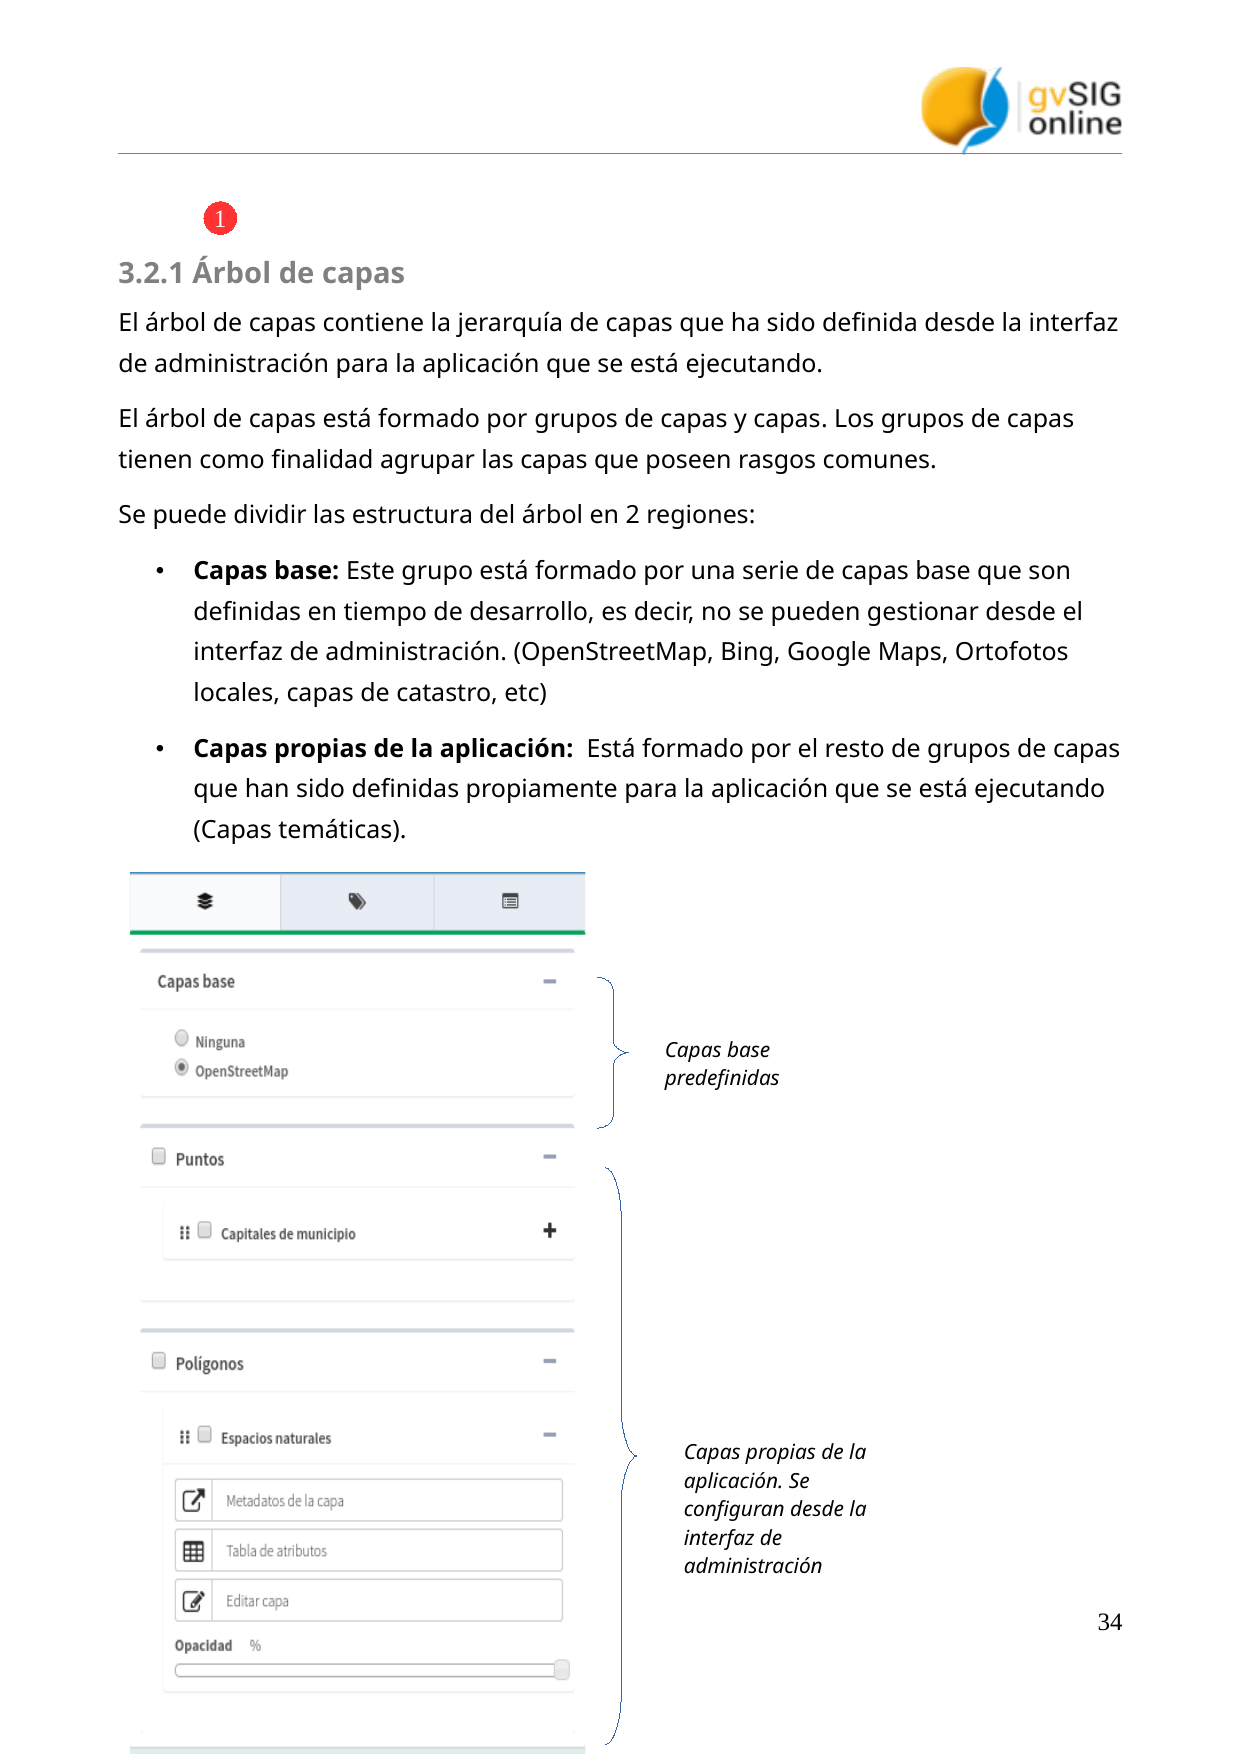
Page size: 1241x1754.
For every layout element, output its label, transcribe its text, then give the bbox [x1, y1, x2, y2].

subtitle 3.2.1 Árbol de capas [118, 252, 1122, 292]
text Se puede dividir las estructura del árbol en 2 regiones: [118, 497, 1122, 531]
list Capas base: Este grupo está formado por una serie de capas base que son definidas en tiempo de desarrollo, es decir, no se pueden gestionar desde el interfaz de administración. (OpenStreetMap, Bing, Google Maps, Ortofotos locales, capas de catastro, etc) [156, 552, 1122, 709]
text El árbol de capas contiene la jerarquía de capas que ha sido definida desde la interfaz de administración para la aplicación que se está ejecutando. [118, 304, 1122, 379]
list Capas propias de la aplicación: Está formado por el resto de grupos de capas que han sido definidas propiamente para la aplicación que se está ejecutando (Capas temáticas). [156, 730, 1122, 846]
picture [921, 67, 1122, 155]
text El árbol de capas está formado por grupos de capas y capas. Los grupos de capas tienen como finalidad agrupar las capas que poseen rasgos comunes. [118, 401, 1122, 476]
picture [129, 872, 586, 1754]
